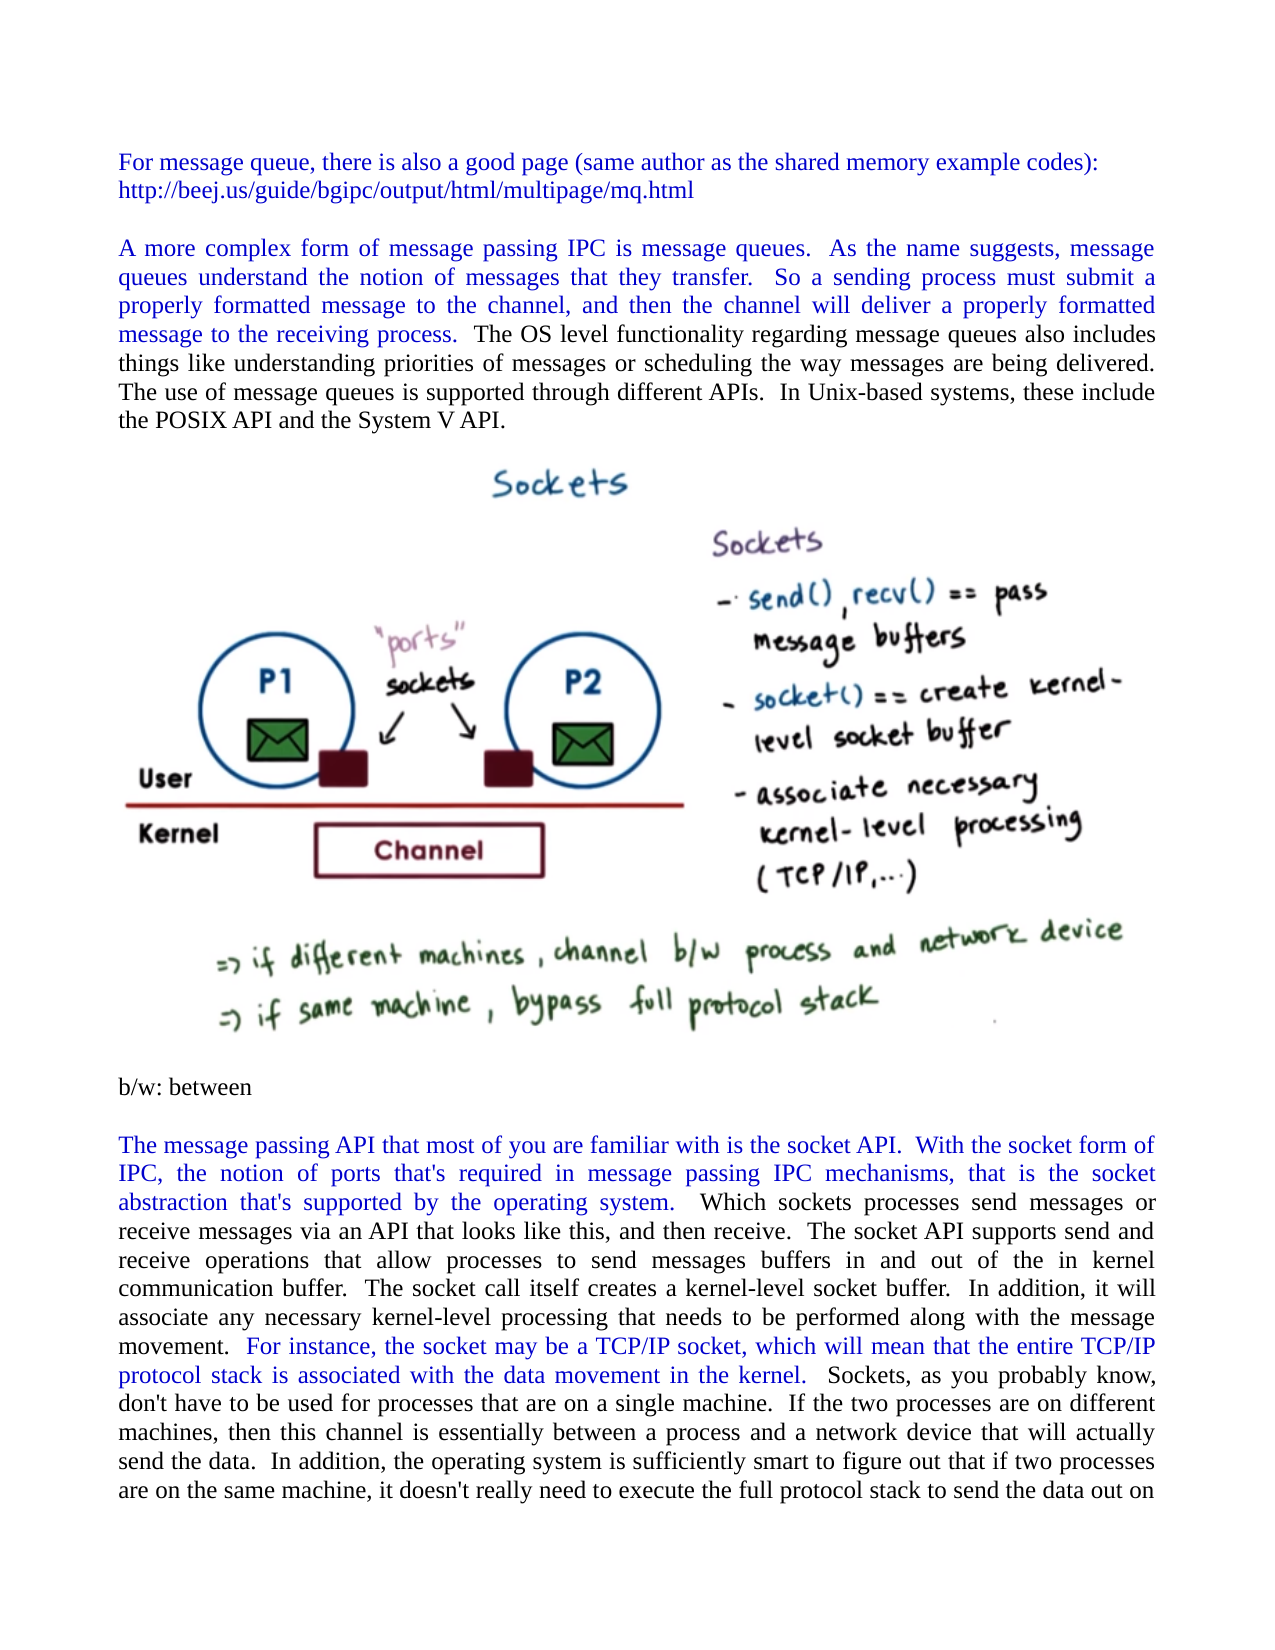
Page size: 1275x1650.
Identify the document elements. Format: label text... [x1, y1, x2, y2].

text b/w: between [118, 1072, 1157, 1101]
text The message passing API that most of you are familiar with is the socket API. With the socket form of IPC, the notion of ports that's required in message passing IPC mechanisms, that is the socket abstraction that's supported by the operating system. Which sockets processes send messages or receive messages via an API that looks like this, and then receive. The socket API supports send and receive operations that allow processes to send messages buffers in and out of the in kernel communication buffer. The socket call itself creates a kernel-level socket buffer. In addition, it will associate any necessary kernel-level processing that needs to be performed along with the message movement. For instance, the socket may be a TCP/IP socket, which will mean that the entire TCP/IP protocol stack is associated with the data movement in the kernel. Sockets, as you probably know, don't have to be used for processes that are on a single machine. If the two processes are on different machines, then this channel is essentially between a process and a network device that will actually send the data. In addition, the operating system is sufficiently smart to figure out that if two processes are on the same machine, it doesn't really need to execute the full protocol stack to send the data out on [118, 1130, 1157, 1503]
text For message queue, there is also a good page (same author as the shared memory example codes): [118, 147, 1157, 176]
picture [118, 463, 1157, 1044]
text http://beej.us/guide/bgipc/output/html/multipage/mq.html [118, 176, 1157, 204]
text A more complex form of message passing IPC is message queues. As the name suggests, message queues understand the notion of messages that they transfer. So a sending process must submit a properly formatted message to the channel, and then the channel will deliver a properly formatted message to the receiving process. The OS level functionality regarding message queues also includes things like understanding priorities of messages or scheduling the way messages are being delivered. The use of message queues is supported through different APIs. In Unix-based systems, these include the POSIX API and the System V API. [118, 233, 1157, 434]
